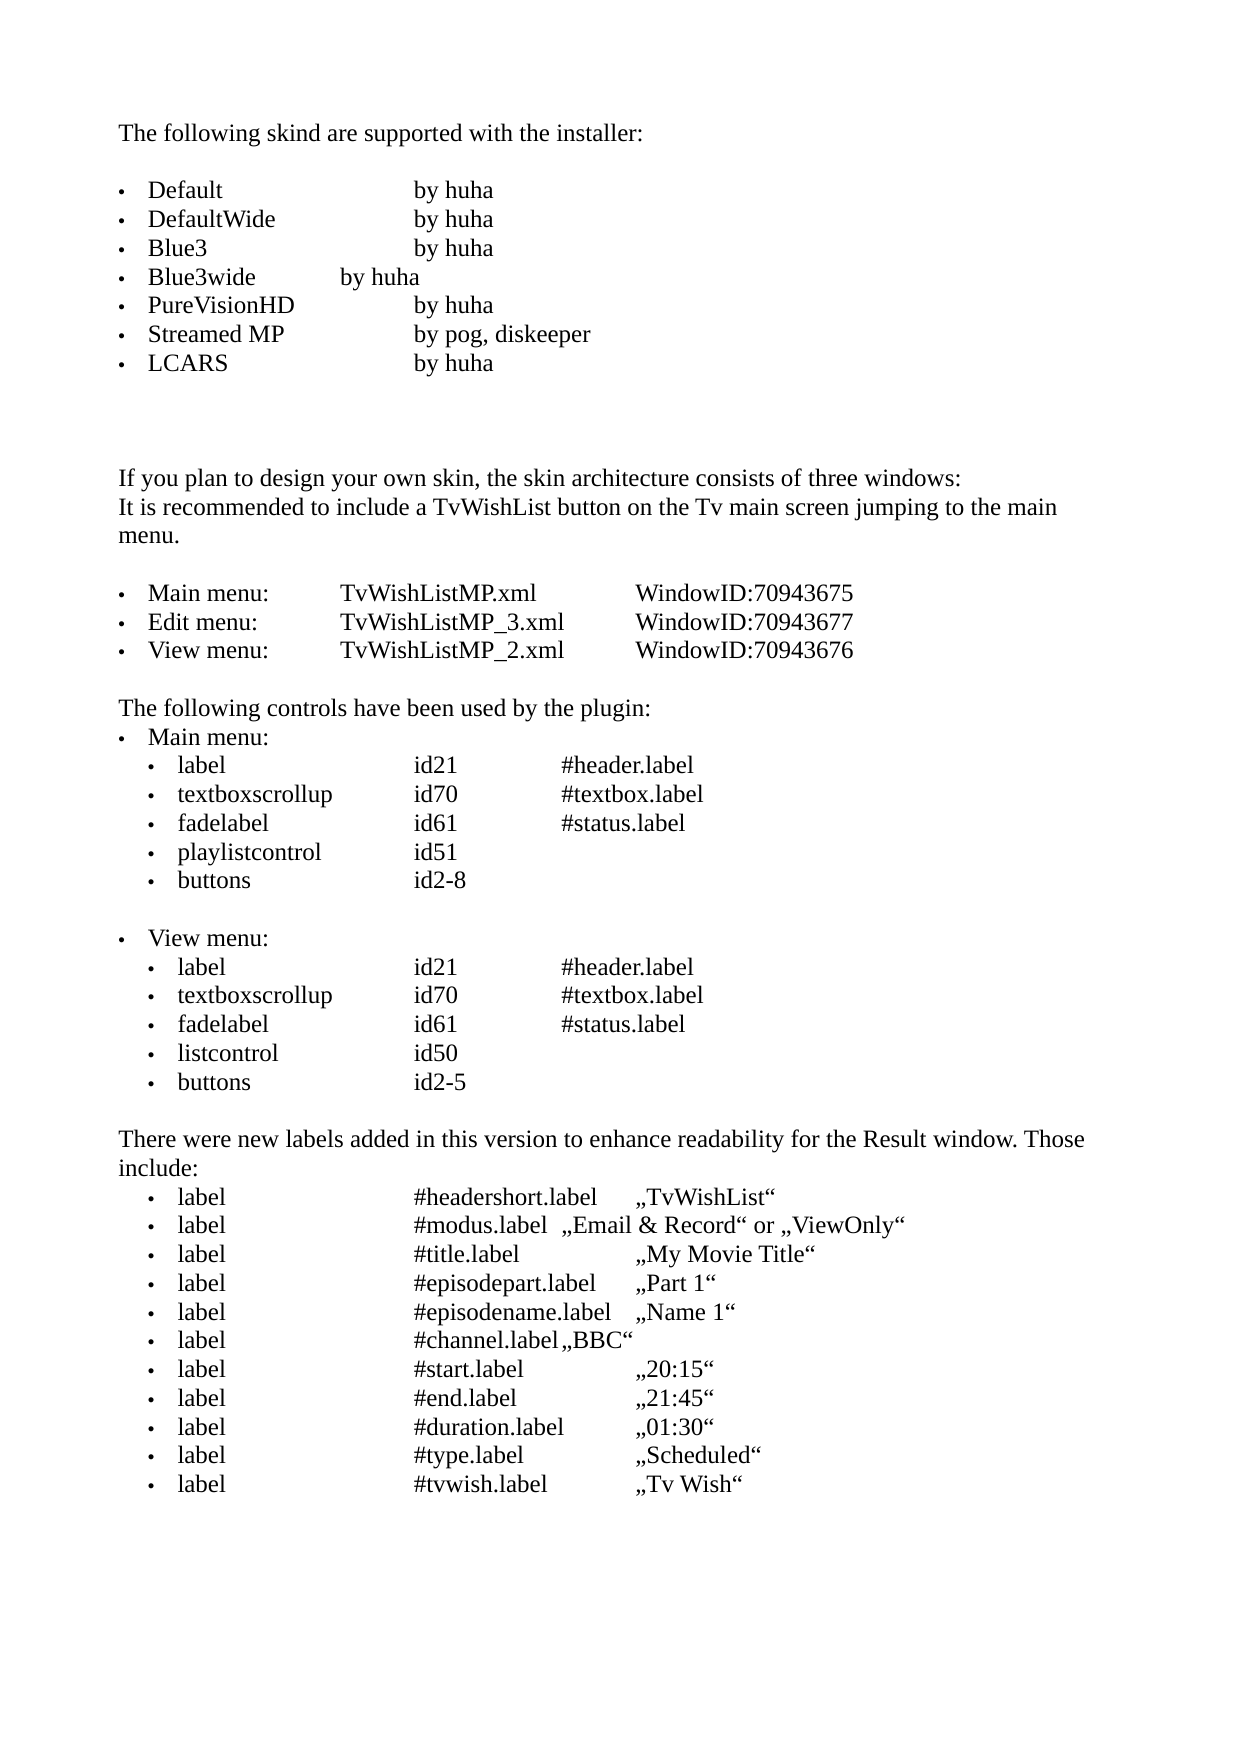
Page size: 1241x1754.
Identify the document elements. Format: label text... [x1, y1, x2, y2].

list label #type.label „Scheduled“ [148, 1441, 1122, 1469]
text The following skind are supported with the installer: [118, 118, 1122, 147]
list Blue3wide by huha [118, 262, 1122, 291]
list label #tvwish.label „Tv Wish“ [148, 1469, 1122, 1498]
list View menu: TvWishListMP_2.xml WindowID:70943676 [118, 636, 1122, 664]
list listcontrol id50 [148, 1038, 1122, 1067]
list Default by huha [118, 176, 1122, 204]
list textboxscrollup id70 #textbox.label [148, 981, 1122, 1009]
text There were new labels added in this version to enhance readability for the Result window. Those include: [118, 1124, 1122, 1182]
text It is recommended to include a TvWishList button on the Tv main screen jumping to the main menu. [118, 492, 1122, 549]
list label #channel.label „BBC“ [148, 1326, 1122, 1354]
list View menu: [118, 923, 1122, 952]
list textboxscrollup id70 #textbox.label [148, 779, 1122, 808]
list buttons id2-5 [148, 1067, 1122, 1096]
list label #episodename.label „Name 1“ [148, 1297, 1122, 1326]
list PureVisionHD by huha [118, 291, 1122, 319]
list DefaultWide by huha [118, 204, 1122, 233]
list label #start.label „20:15“ [148, 1354, 1122, 1383]
list Edit menu: TvWishListMP_3.xml WindowID:70943677 [118, 607, 1122, 636]
list label #episodepart.label „Part 1“ [148, 1268, 1122, 1297]
list label #title.label „My Movie Title“ [148, 1239, 1122, 1268]
list Main menu: TvWishListMP.xml WindowID:70943675 [118, 578, 1122, 607]
list label #headershort.label „TvWishList“ [148, 1182, 1122, 1211]
list Main menu: [118, 722, 1122, 751]
list fadelabel id61 #status.label [148, 808, 1122, 837]
list buttons id2-8 [148, 866, 1122, 894]
list playlistcontrol id51 [148, 837, 1122, 866]
text If you plan to design your own skin, the skin architecture consists of three windows: [118, 463, 1122, 492]
list Streamed MP by pog, diskeeper [118, 319, 1122, 348]
list fadelabel id61 #status.label [148, 1009, 1122, 1038]
list label #modus.label „Email & Record“ or „ViewOnly“ [148, 1211, 1122, 1239]
list label #end.label „21:45“ [148, 1383, 1122, 1412]
list Blue3 by huha [118, 233, 1122, 262]
list label id21 #header.label [148, 751, 1122, 779]
list label #duration.label „01:30“ [148, 1412, 1122, 1441]
list LCARS by huha [118, 348, 1122, 377]
text The following controls have been used by the plugin: [118, 693, 1122, 722]
list label id21 #header.label [148, 952, 1122, 981]
